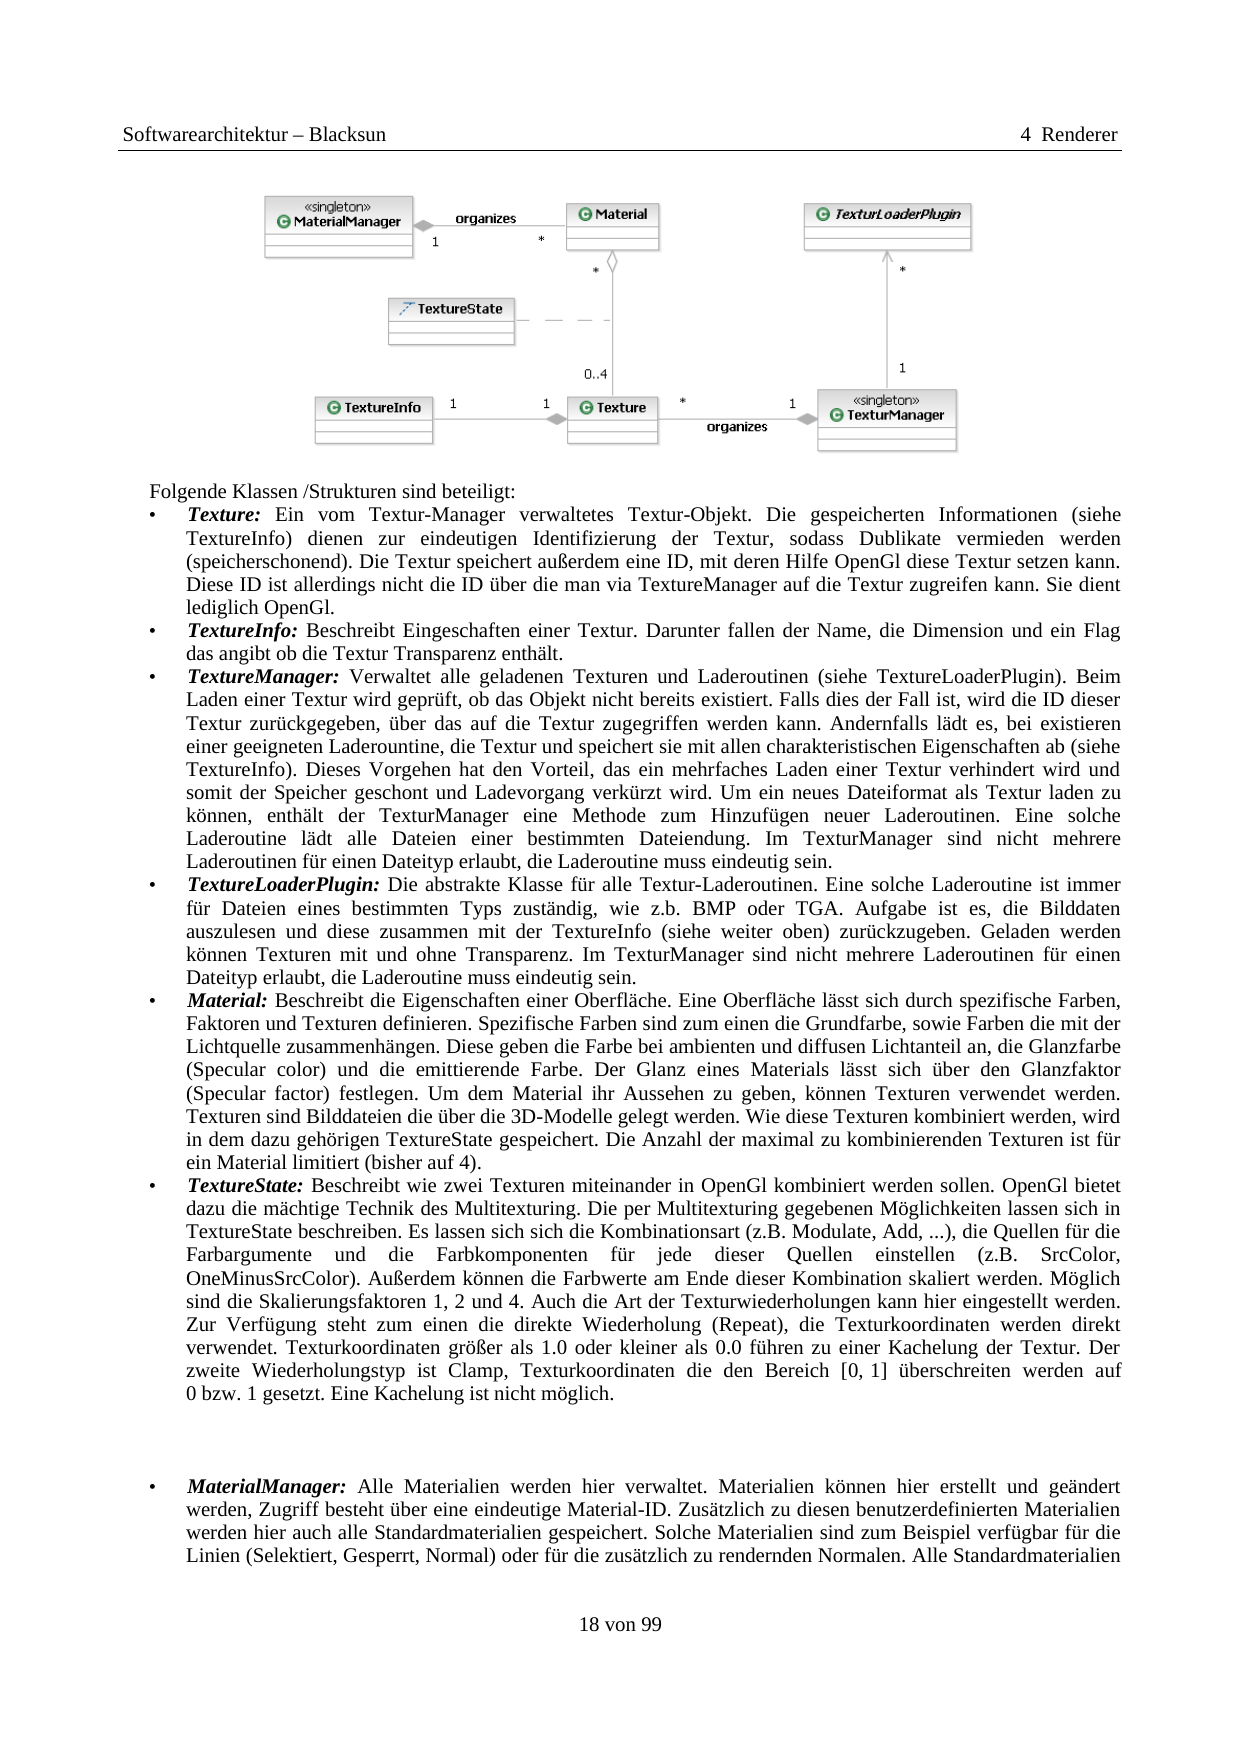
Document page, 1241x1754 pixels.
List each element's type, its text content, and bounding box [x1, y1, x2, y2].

list TextureInfo: Beschreibt Eingeschaften einer Textur. Darunter fallen der Name, die Dimension und ein Flag das angibt ob die Textur Transparenz enthält. [148, 619, 1122, 665]
list TextureState: Beschreibt wie zwei Texturen miteinander in OpenGl kombiniert werden sollen. OpenGl bietet dazu die mächtige Technik des Multitexturing. Die per Multitexturing gegebenen Möglichkeiten lassen sich in TextureState beschreiben. Es lassen sich sich die Kombinationsart (z.B. Modulate, Add, ...), die Quellen für die Farbargumente und die Farbkomponenten für jede dieser Quellen einstellen (z.B. SrcColor, OneMinusSrcColor). Außerdem können die Farbwerte am Ende dieser Kombination skaliert werden. Möglich sind die Skalierungsfaktoren 1, 2 und 4. Auch die Art der Texturwiederholungen kann hier eingestellt werden. Zur Verfügung steht zum einen die direkte Wiederholung (Repeat), die Texturkoordinaten werden direkt verwendet. Texturkoordinaten größer als 1.0 oder kleiner als 0.0 führen zu einer Kachelung der Textur. Der zweite Wiederholungstyp ist Clamp, Texturkoordinaten die den Bereich [0, 1] überschreiten werden auf 0 bzw. 1 gesetzt. Eine Kachelung ist nicht möglich. [148, 1174, 1122, 1405]
list MaterialManager: Alle Materialien werden hier verwaltet. Materialien können hier erstellt und geändert werden, Zugriff besteht über eine eindeutige Material-ID. Zusätzlich zu diesen benutzerdefinierten Materialien werden hier auch alle Standardmaterialien gespeichert. Solche Materialien sind zum Beispiel verfügbar für die Linien (Selektiert, Gesperrt, Normal) oder für die zusätzlich zu rendernden Normalen. Alle Standardmaterialien [148, 1474, 1122, 1567]
picture [254, 179, 986, 467]
list Texture: Ein vom Textur-Manager verwaltetes Textur-Objekt. Die gespeicherten Informationen (siehe TextureInfo) dienen zur eindeutigen Identifizierung der Textur, sodass Dublikate vermieden werden (speicherschonend). Die Textur speichert außerdem eine ID, mit deren Hilfe OpenGl diese Textur setzen kann. Diese ID ist allerdings nicht die ID über die man via TextureManager auf die Textur zugreifen kann. Sie dient lediglich OpenGl. [148, 503, 1122, 619]
list TextureManager: Verwaltet alle geladenen Texturen und Laderoutinen (siehe TextureLoaderPlugin). Beim Laden einer Textur wird geprüft, ob das Objekt nicht bereits existiert. Falls dies der Fall ist, wird die ID dieser Textur zurückgegeben, über das auf die Textur zugegriffen werden kann. Andernfalls lädt es, bei existieren einer geeigneten Laderountine, die Textur und speichert sie mit allen charakteristischen Eigenschaften ab (siehe TextureInfo). Dieses Vorgehen hat den Vorteil, das ein mehrfaches Laden einer Textur verhindert wird und somit der Speicher geschont und Ladevorgang verkürzt wird. Um ein neues Dateiformat als Textur laden zu können, enthält der TexturManager eine Methode zum Hinzufügen neuer Laderoutinen. Eine solche Laderoutine lädt alle Dateien einer bestimmten Dateiendung. Im TexturManager sind nicht mehrere Laderoutinen für einen Dateityp erlaubt, die Laderoutine muss eindeutig sein. [148, 665, 1122, 873]
text Folgende Klassen /Strukturen sind beteiligt: [118, 480, 1122, 503]
list Material: Beschreibt die Eigenschaften einer Oberfläche. Eine Oberfläche lässt sich durch spezifische Farben, Faktoren und Texturen definieren. Spezifische Farben sind zum einen die Grundfarbe, sowie Farben die mit der Lichtquelle zusammenhängen. Diese geben die Farbe bei ambienten und diffusen Lichtanteil an, die Glanzfarbe (Specular color) und die emittierende Farbe. Der Glanz eines Materials lässt sich über den Glanzfaktor (Specular factor) festlegen. Um dem Material ihr Aussehen zu geben, können Texturen verwendet werden. Texturen sind Bilddateien die über die 3D-Modelle gelegt werden. Wie diese Texturen kombiniert werden, wird in dem dazu gehörigen TextureState gespeichert. Die Anzahl der maximal zu kombinierenden Texturen ist für ein Material limitiert (bisher auf 4). [148, 989, 1122, 1174]
list TextureLoaderPlugin: Die abstrakte Klasse für alle Textur-Laderoutinen. Eine solche Laderoutine ist immer für Dateien eines bestimmten Typs zuständig, wie z.b. BMP oder TGA. Aufgabe ist es, die Bilddaten auszulesen und diese zusammen mit der TextureInfo (siehe weiter oben) zurückzugeben. Geladen werden können Texturen mit und ohne Transparenz. Im TexturManager sind nicht mehrere Laderoutinen für einen Dateityp erlaubt, die Laderoutine muss eindeutig sein. [148, 873, 1122, 989]
